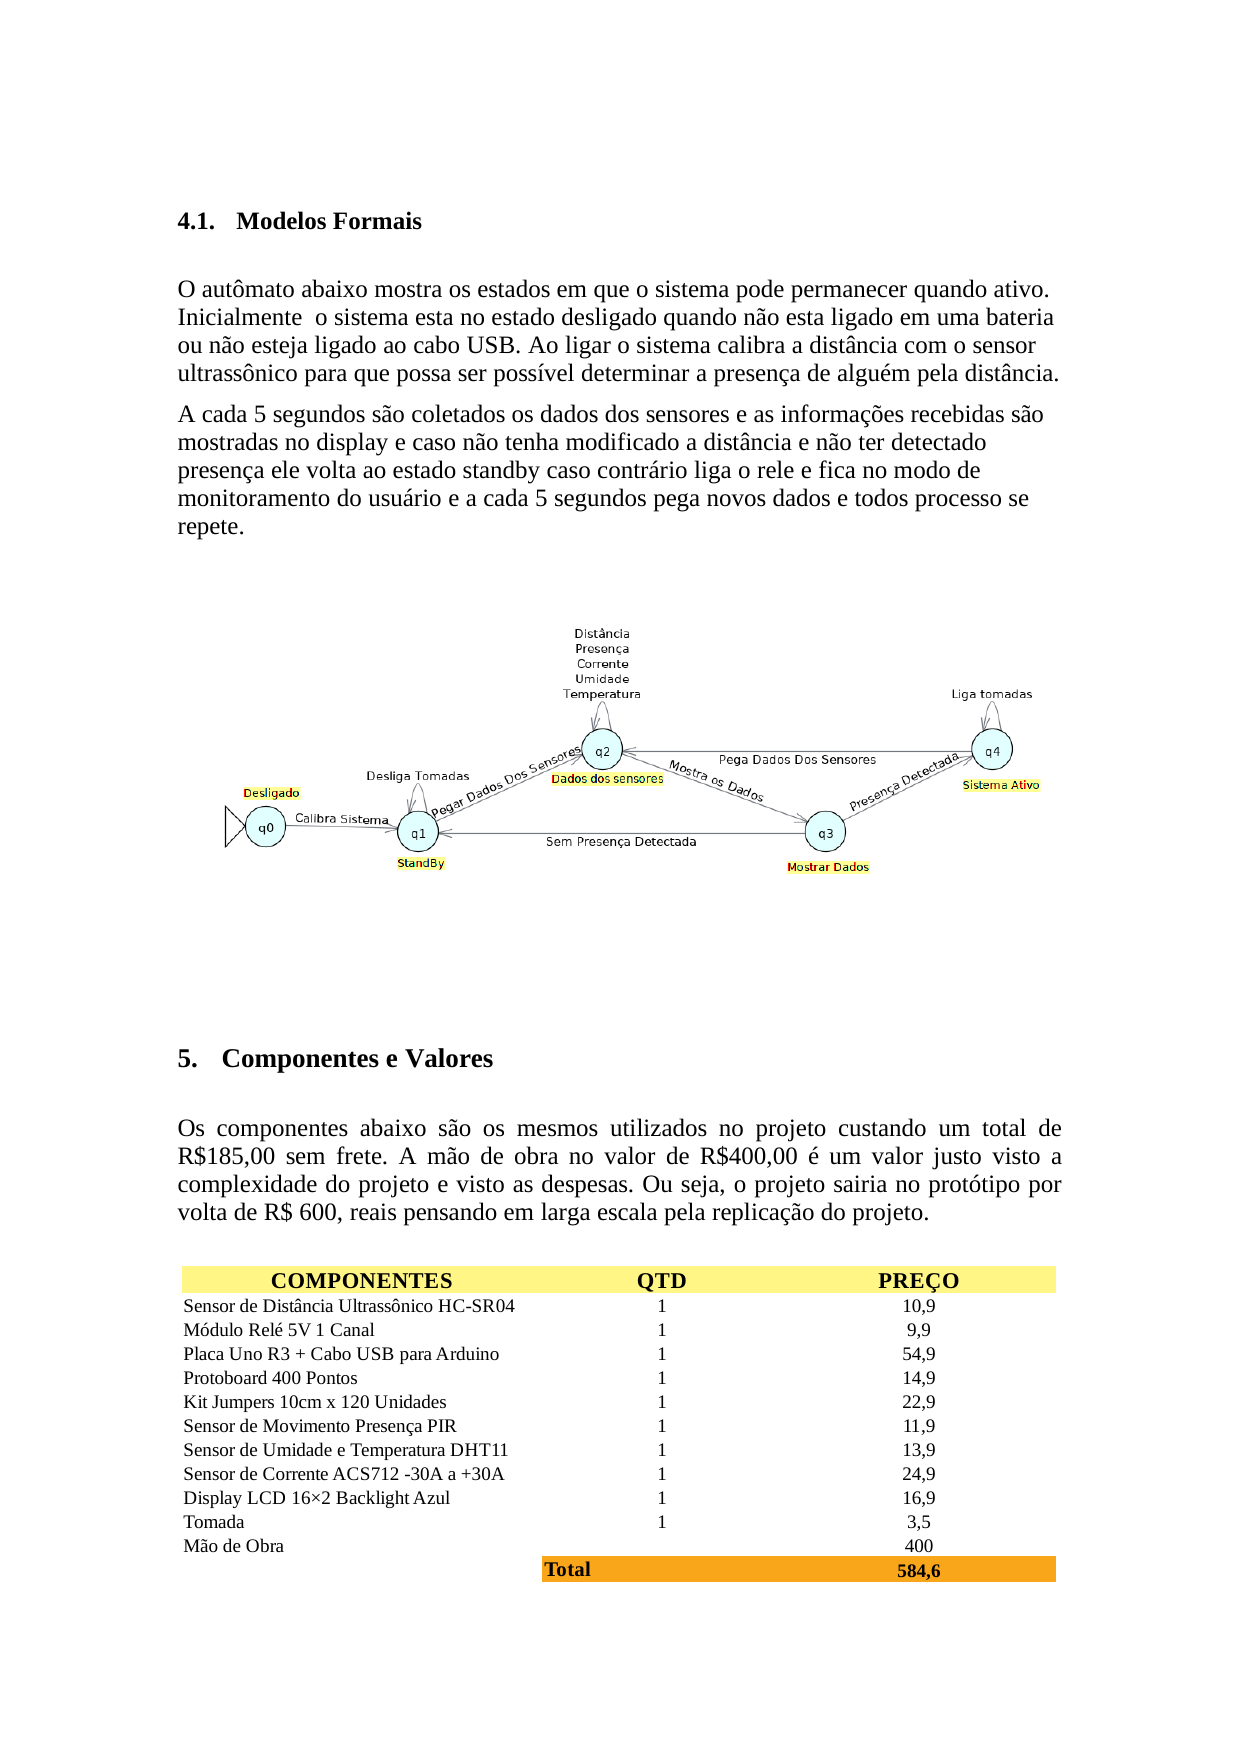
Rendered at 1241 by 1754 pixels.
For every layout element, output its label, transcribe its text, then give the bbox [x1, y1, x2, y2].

title Componentes e Valores [177, 1043, 1063, 1073]
text A cada 5 segundos são coletados os dados dos sensores e as informações recebidas são mostradas no display e caso não tenha modificado a distância e não ter detectado presença ele volta ao estado standby caso contrário liga o rele e fica no modo de monitoramento do usuário e a cada 5 segundos pega novos dados e todos processo se repete. [177, 400, 1063, 540]
title Modelos Formais [177, 207, 1063, 235]
text O autômato abaixo mostra os estados em que o sistema pode permanecer quando ativo. Inicialmente o sistema esta no estado desligado quando não esta ligado em uma bateria ou não esteja ligado ao cabo USB. Ao ligar o sistema calibra a distância com o sensor ultrassônico para que possa ser possível determinar a presença de alguém pela distância. [177, 275, 1063, 387]
picture [177, 592, 1063, 952]
text Os componentes abaixo são os mesmos utilizados no projeto custando um total de R$185,00 sem frete. A mão de obra no valor de R$400,00 é um valor justo visto a complexidade do projeto e visto as despesas. Ou seja, o projeto sairia no protótipo por volta de R$ 600, reais pensando em larga escala pela replicação do projeto. [177, 1114, 1063, 1226]
